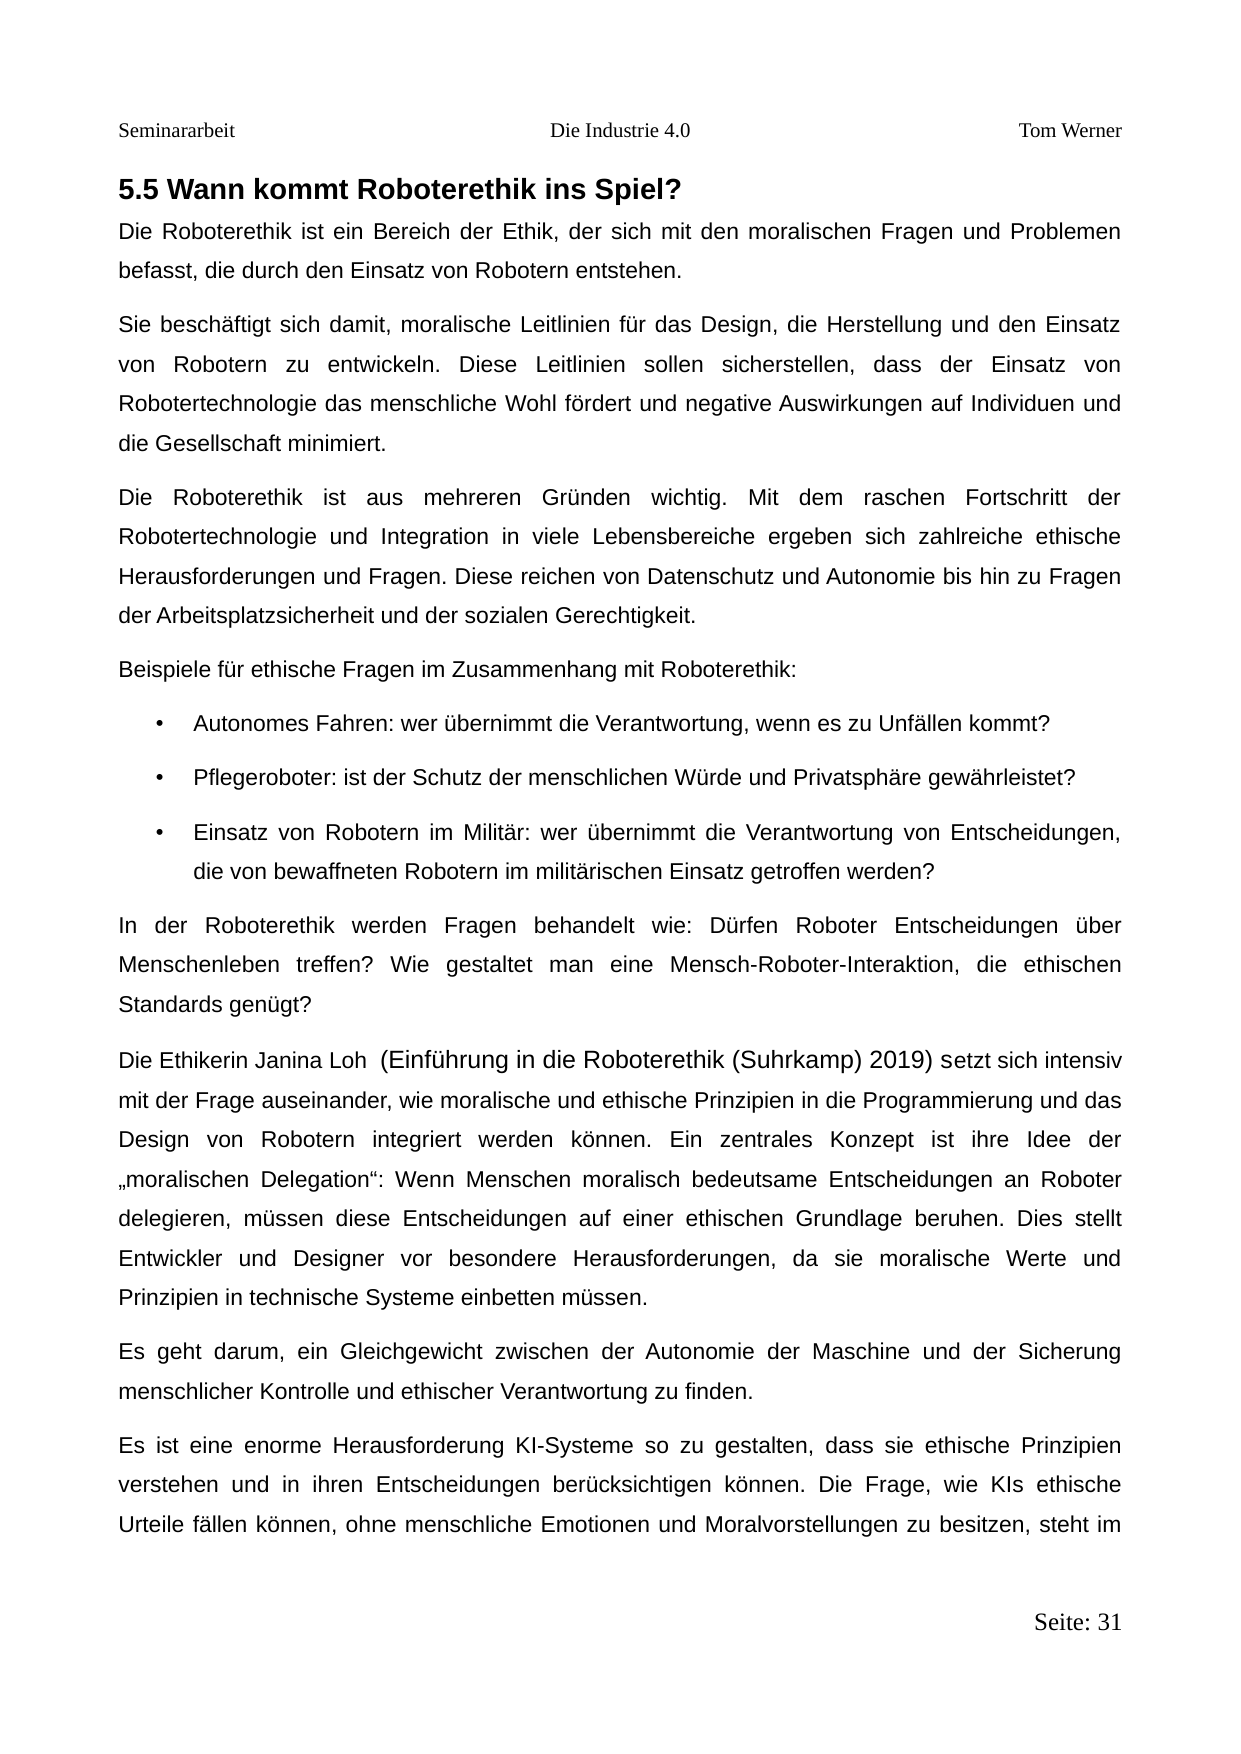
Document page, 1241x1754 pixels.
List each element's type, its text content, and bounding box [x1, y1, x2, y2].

text In der Roboterethik werden Fragen behandelt wie: Dürfen Roboter Entscheidungen über Menschenleben treffen? Wie gestaltet man eine Mensch-Roboter-Interaktion, die ethischen Standards genügt? [118, 912, 1122, 1017]
list Einsatz von Robotern im Militär: wer übernimmt die Verantwortung von Entscheidungen, die von bewaffneten Robotern im militärischen Einsatz getroffen werden? [156, 818, 1122, 884]
text Die Roboterethik ist ein Bereich der Ethik, der sich mit den moralischen Fragen und Problemen befasst, die durch den Einsatz von Robotern entstehen. [118, 218, 1122, 283]
text Sie beschäftigt sich damit, moralische Leitlinien für das Design, die Herstellung und den Einsatz von Robotern zu entwickeln. Diese Leitlinien sollen sicherstellen, dass der Einsatz von Robotertechnologie das menschliche Wohl fördert und negative Auswirkungen auf Individuen und die Gesellschaft minimiert. [118, 311, 1122, 456]
list Autonomes Fahren: wer übernimmt die Verantwortung, wenn es zu Unfällen kommt? [156, 710, 1122, 737]
text Es geht darum, ein Gleichgewicht zwischen der Autonomie der Maschine und der Sicherung menschlicher Kontrolle und ethischer Verantwortung zu finden. [118, 1338, 1122, 1404]
text Die Ethikerin Janina Loh (Einführung in die Roboterethik (Suhrkamp) 2019) setzt sich intensiv mit der Frage auseinander, wie moralische und ethische Prinzipien in die Programmierung und das Design von Robotern integriert werden können. Ein zentrales Konzept ist ihre Idee der „moralischen Delegation“: Wenn Menschen moralisch bedeutsame Entscheidungen an Roboter delegieren, müssen diese Entscheidungen auf einer ethischen Grundlage beruhen. Dies stellt Entwickler und Designer vor besondere Herausforderungen, da sie moralische Werte und Prinzipien in technische Systeme einbetten müssen. [118, 1045, 1122, 1311]
text Beispiele für ethische Fragen im Zusammenhang mit Roboterethik: [118, 656, 1122, 683]
subtitle 5.5 Wann kommt Roboterethik ins Spiel? [118, 172, 1122, 205]
text Die Roboterethik ist aus mehreren Gründen wichtig. Mit dem raschen Fortschritt der Robotertechnologie und Integration in viele Lebensbereiche ergeben sich zahlreiche ethische Herausforderungen und Fragen. Diese reichen von Datenschutz und Autonomie bis hin zu Fragen der Arbeitsplatzsicherheit und der sozialen Gerechtigkeit. [118, 484, 1122, 628]
text Es ist eine enorme Herausforderung KI-Systeme so zu gestalten, dass sie ethische Prinzipien verstehen und in ihren Entscheidungen berücksichtigen können. Die Frage, wie KIs ethische Urteile fällen können, ohne menschliche Emotionen und Moralvorstellungen zu besitzen, steht im [118, 1432, 1122, 1537]
list Pflegeroboter: ist der Schutz der menschlichen Würde und Privatsphäre gewährleistet? [156, 764, 1122, 791]
